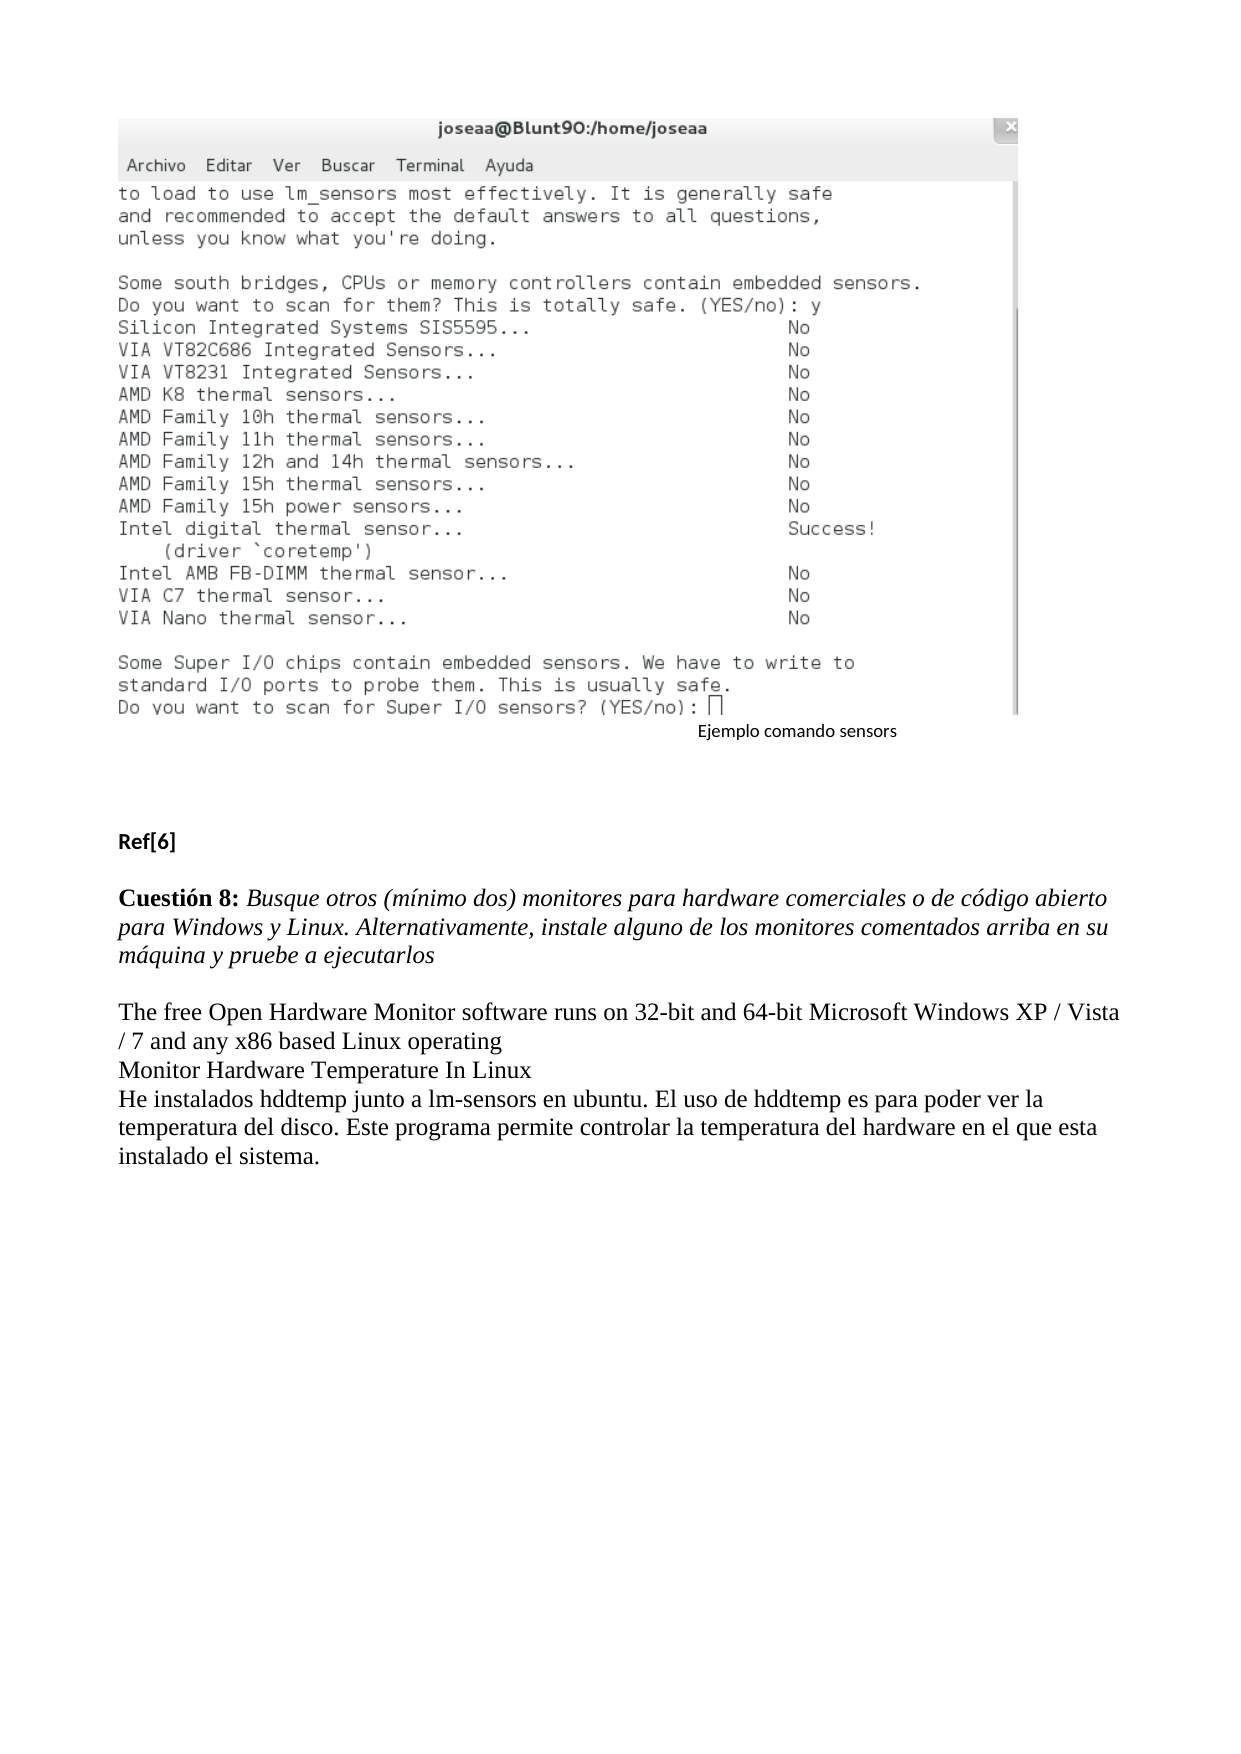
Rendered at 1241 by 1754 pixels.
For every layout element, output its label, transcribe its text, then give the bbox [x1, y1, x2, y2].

text The free Open Hardware Monitor software runs on 32-bit and 64-bit Microsoft Windows XP / Vista / 7 and any x86 based Linux operating [118, 997, 1122, 1055]
text He instalados hddtemp junto a lm-sensors en ubuntu. El uso de hddtemp es para poder ver la temperatura del disco. Este programa permite controlar la temperatura del hardware en el que esta instalado el sistema. [118, 1084, 1122, 1170]
text Ejemplo comando sensors [118, 715, 1122, 743]
text Monitor Hardware Temperature In Linux [118, 1055, 1122, 1084]
text Cuestión 8: Busque otros (mínimo dos) monitores para hardware comerciales o de código abierto para Windows y Linux. Alternativamente, instale alguno de los monitores comentados arriba en su máquina y pruebe a ejecutarlos [118, 883, 1122, 969]
text Ref[6] [118, 827, 1122, 855]
